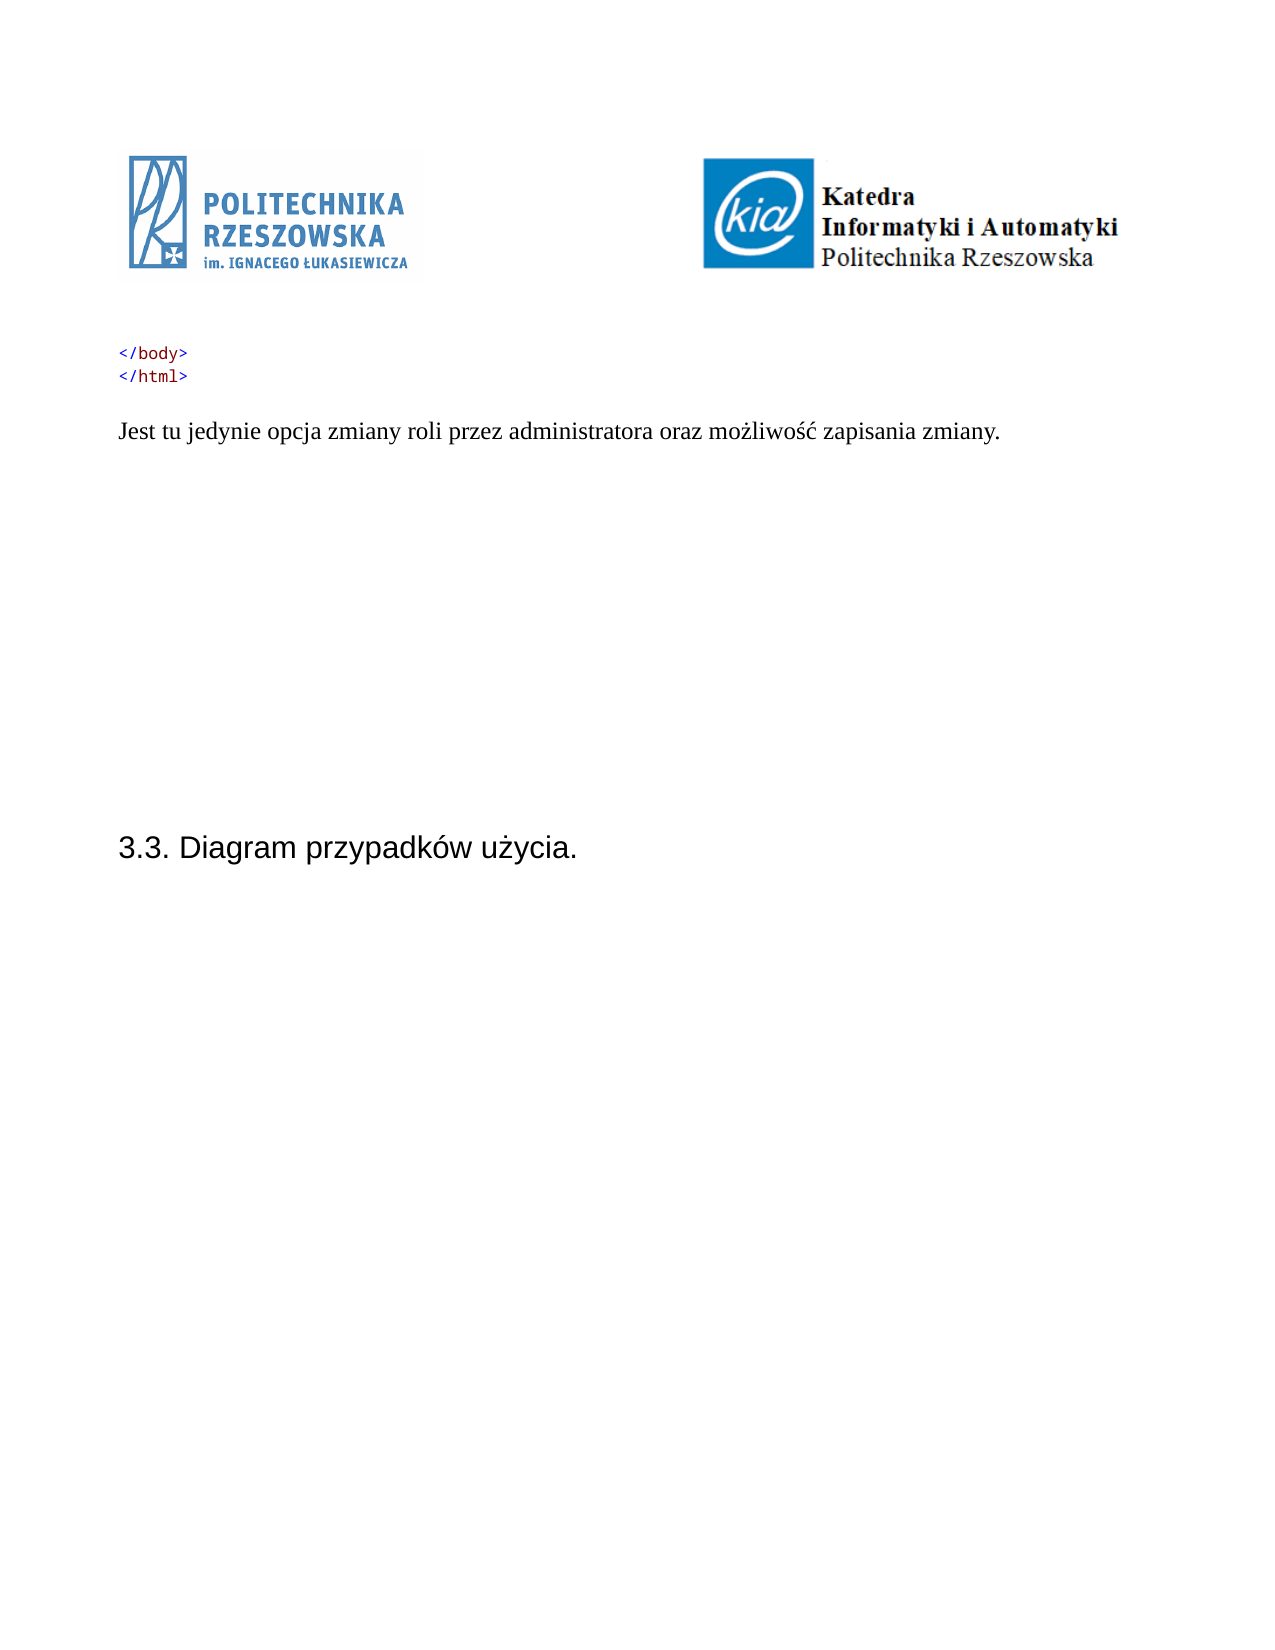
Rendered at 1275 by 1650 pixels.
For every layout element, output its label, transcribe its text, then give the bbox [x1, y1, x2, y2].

subtitle 3.3. Diagram przypadków użycia. [118, 829, 1157, 865]
text Jest tu jedynie opcja zmiany roli przez administratora oraz możliwość zapisania zmiany. [118, 416, 1157, 445]
text </body> [118, 342, 1157, 364]
picture [118, 147, 423, 284]
picture [685, 143, 1147, 286]
text </html> [118, 364, 1157, 387]
